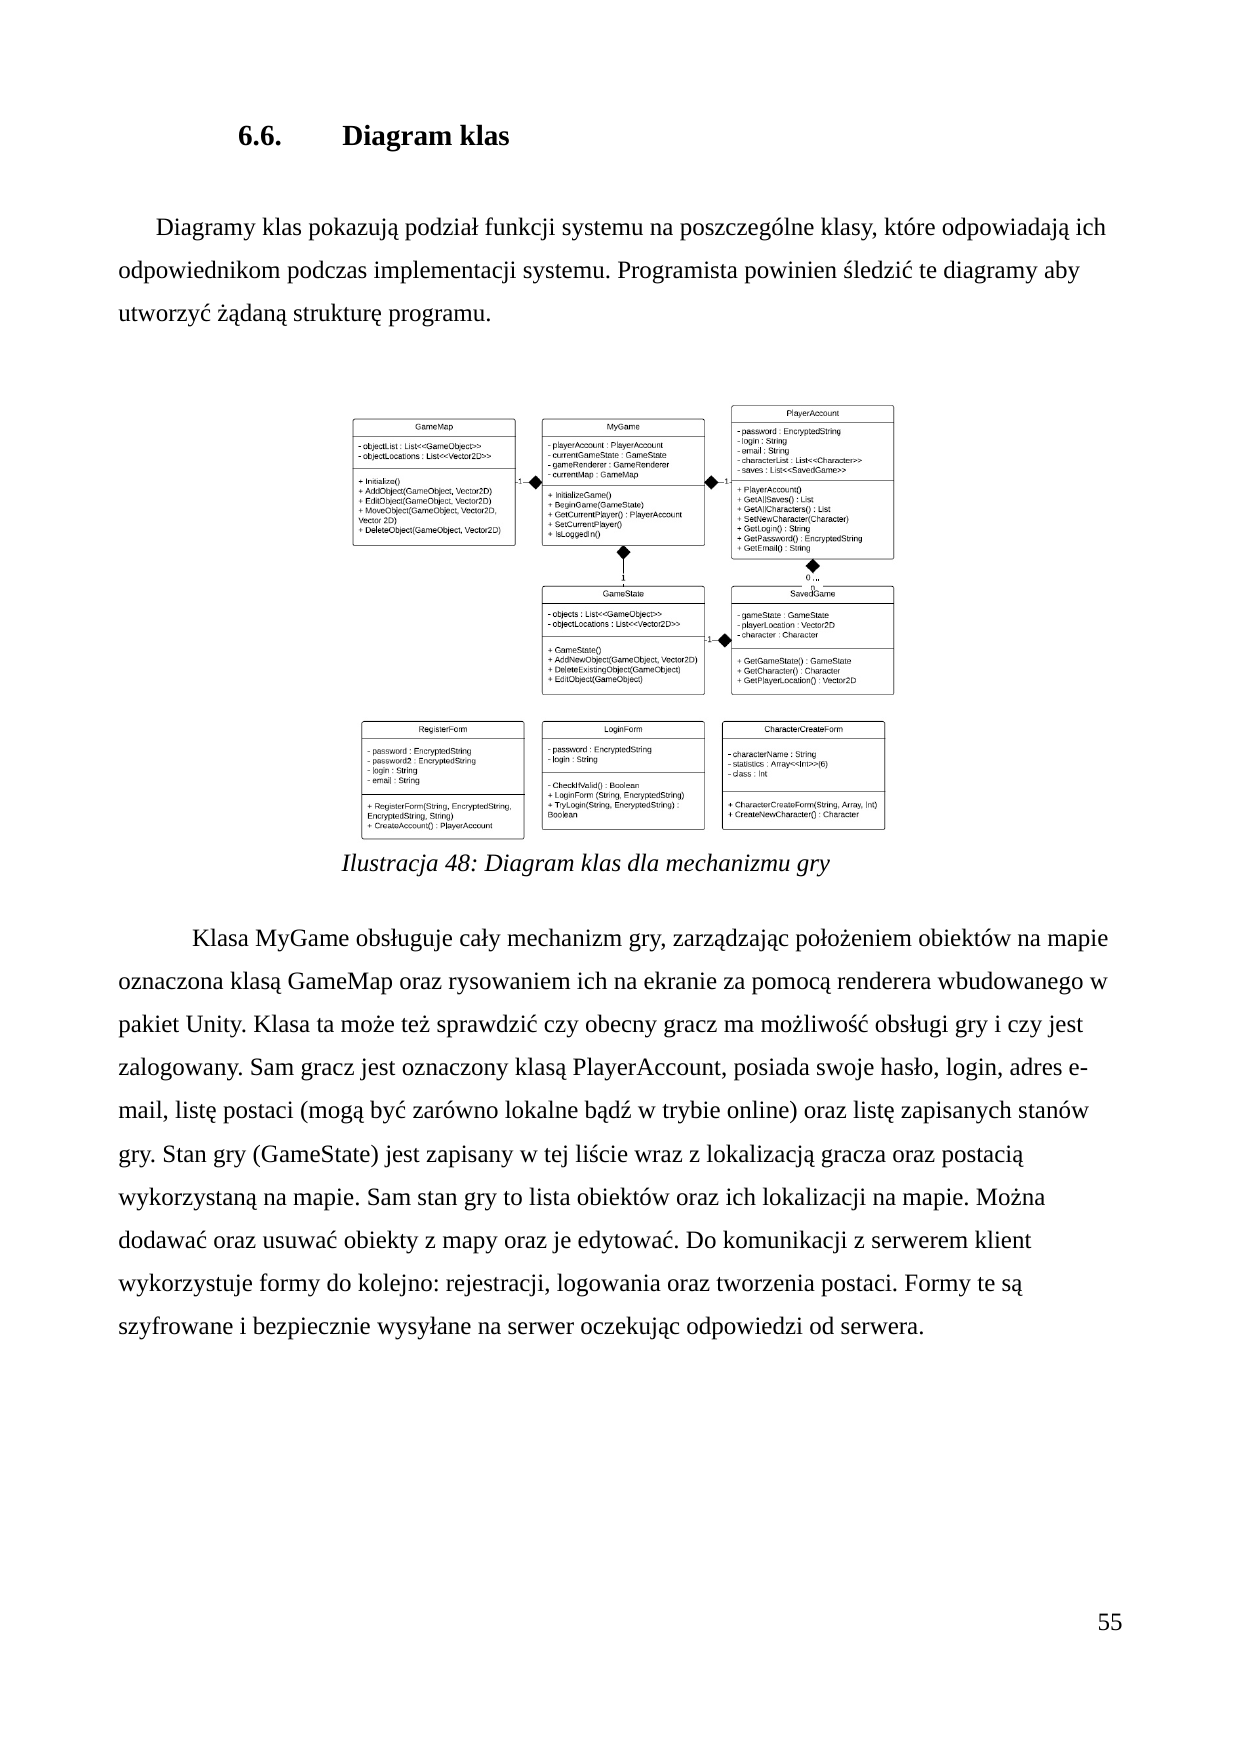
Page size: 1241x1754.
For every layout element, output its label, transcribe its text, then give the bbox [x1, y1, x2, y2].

text Klasa MyGame obsługuje cały mechanizm gry, zarządzając położeniem obiektów na mapie oznaczona klasą GameMap oraz rysowaniem ich na ekranie za pomocą renderera wbudowanego w pakiet Unity. Klasa ta może też sprawdzić czy obecny gracz ma możliwość obsługi gry i czy jest zalogowany. Sam gracz jest oznaczony klasą PlayerAccount, posiada swoje hasło, login, adres e-mail, listę postaci (mogą być zarówno lokalne bądź w trybie online) oraz listę zapisanych stanów gry. Stan gry (GameState) jest zapisany w tej liście wraz z lokalizacją gracza oraz postacią wykorzystaną na mapie. Sam stan gry to lista obiektów oraz ich lokalizacji na mapie. Można dodawać oraz usuwać obiekty z mapy oraz je edytować. Do komunikacji z serwerem klient wykorzystuje formy do kolejno: rejestracji, logowania oraz tworzenia postaci. Formy te są szyfrowane i bezpiecznie wysyłane na serwer oczekując odpowiedzi od serwera. [118, 923, 1122, 1340]
text Ilustracja 48: Diagram klas dla mechanizmu gry [341, 849, 899, 877]
picture [341, 396, 899, 849]
list Diagram klas [231, 118, 1122, 152]
text Diagramy klas pokazują podział funkcji systemu na poszczególne klasy, które odpowiadają ich odpowiednikom podczas implementacji systemu. Programista powinien śledzić te diagramy aby utworzyć żądaną strukturę programu. [118, 212, 1122, 327]
